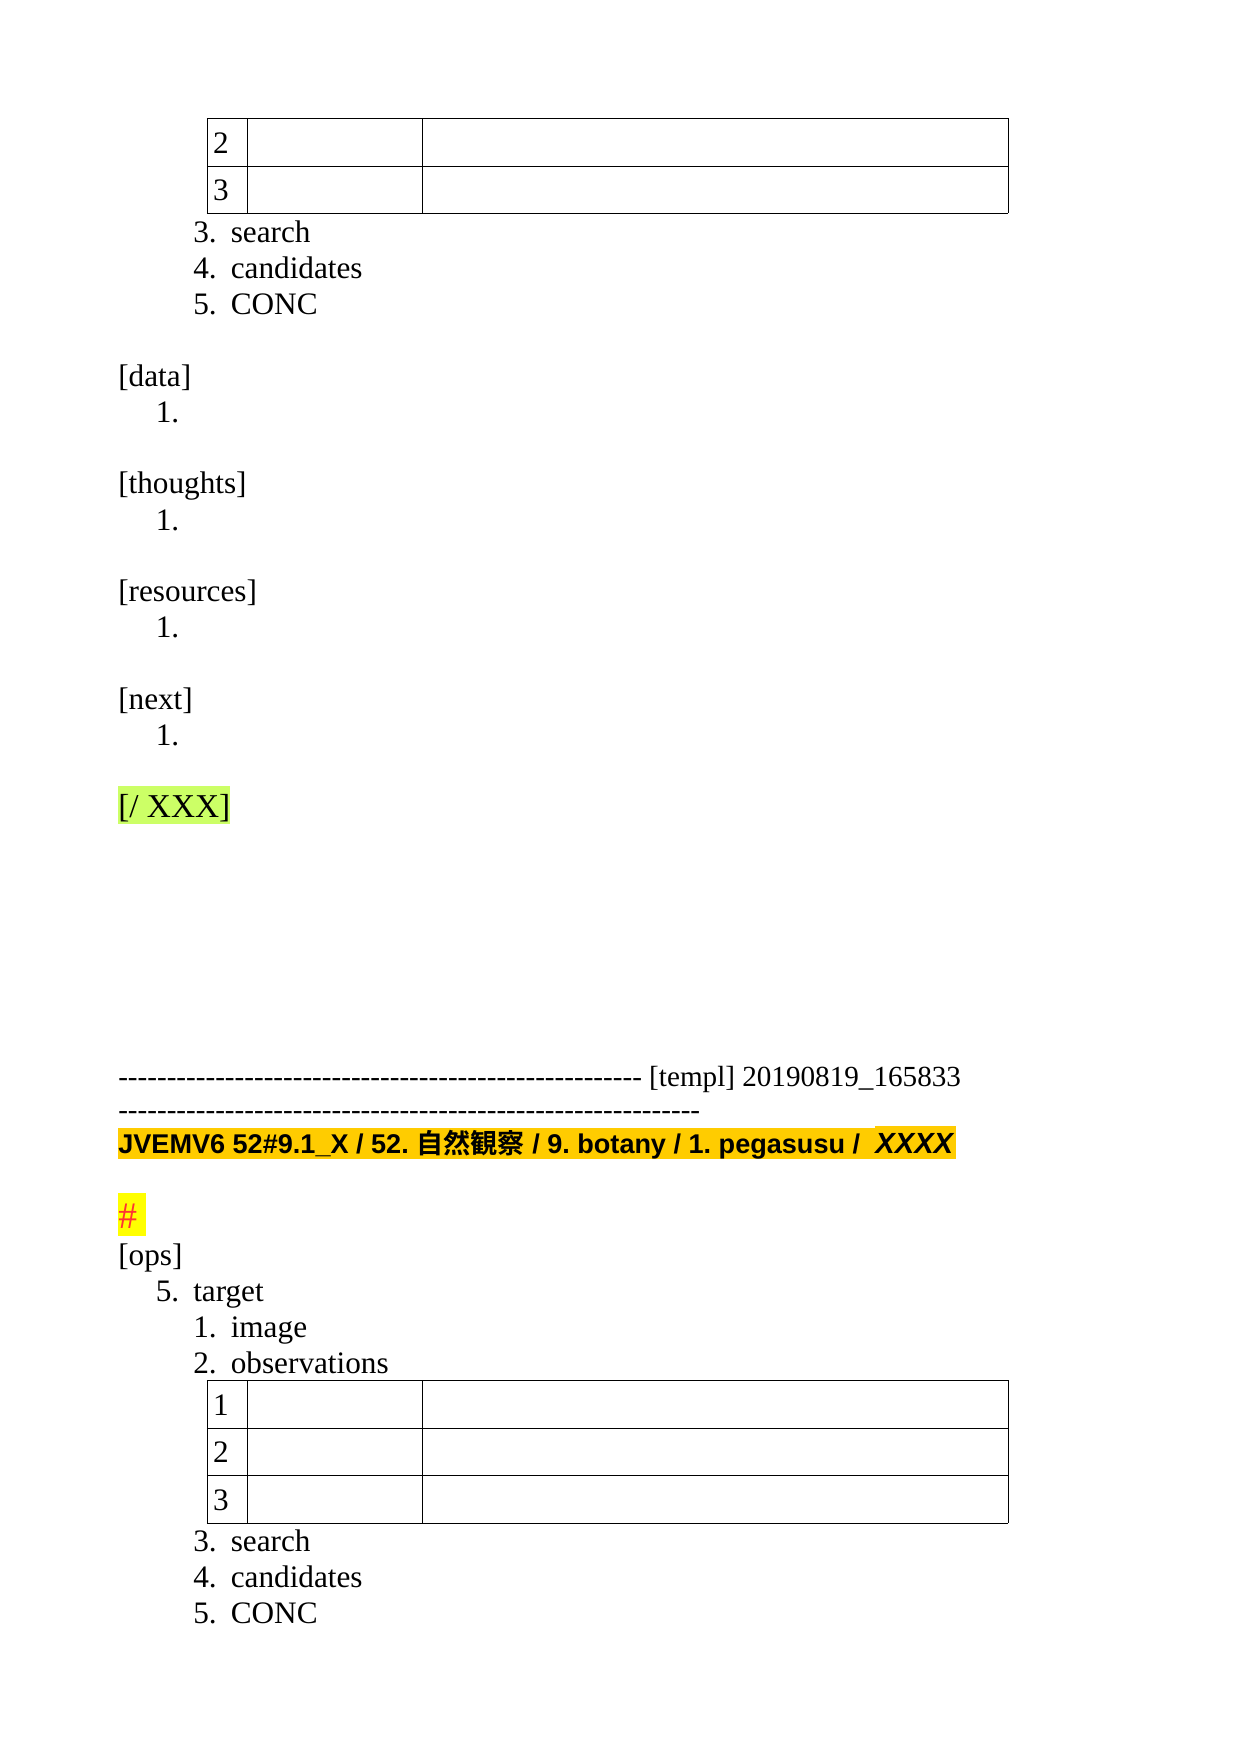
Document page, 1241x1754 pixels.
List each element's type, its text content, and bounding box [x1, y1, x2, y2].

table_cell [423, 1476, 1008, 1522]
list CONC [193, 285, 1122, 321]
list observations [193, 1344, 1122, 1380]
text [data] [118, 357, 1122, 393]
text [next] [118, 680, 1122, 716]
text # [118, 1193, 1122, 1236]
table_cell [423, 1429, 1008, 1475]
list image [193, 1308, 1122, 1344]
text [ops] [118, 1236, 1122, 1272]
list search [193, 1523, 1122, 1558]
table_header [423, 1381, 1008, 1427]
table_cell 2 [208, 119, 247, 166]
list CONC [193, 1594, 1122, 1630]
list search [193, 213, 1122, 249]
table_header [248, 1381, 422, 1427]
text [resources] [118, 573, 1122, 608]
list candidates [193, 249, 1122, 285]
table_cell [423, 167, 1008, 213]
table_header 1 [208, 1381, 247, 1427]
table_cell 3 [208, 1476, 247, 1522]
table_cell 3 [208, 167, 247, 213]
table_cell [248, 167, 422, 213]
table_cell [423, 119, 1008, 166]
text ------------------------------------------------------ [templ] 20190819_165833 [118, 1059, 1122, 1092]
list candidates [193, 1558, 1122, 1594]
table_cell [248, 119, 422, 166]
table_cell [248, 1476, 422, 1522]
table_cell [248, 1429, 422, 1475]
table_cell 2 [208, 1429, 247, 1475]
text JVEMV6 52#9.1_X / 52. 自然観察 / 9. botany / 1. pegasusu / XXXX [118, 1126, 1122, 1159]
list target [156, 1272, 1122, 1308]
text ------------------------------------------------------------ [118, 1092, 1122, 1126]
text [thoughts] [118, 465, 1122, 501]
text [/ XXX] [118, 786, 1122, 824]
